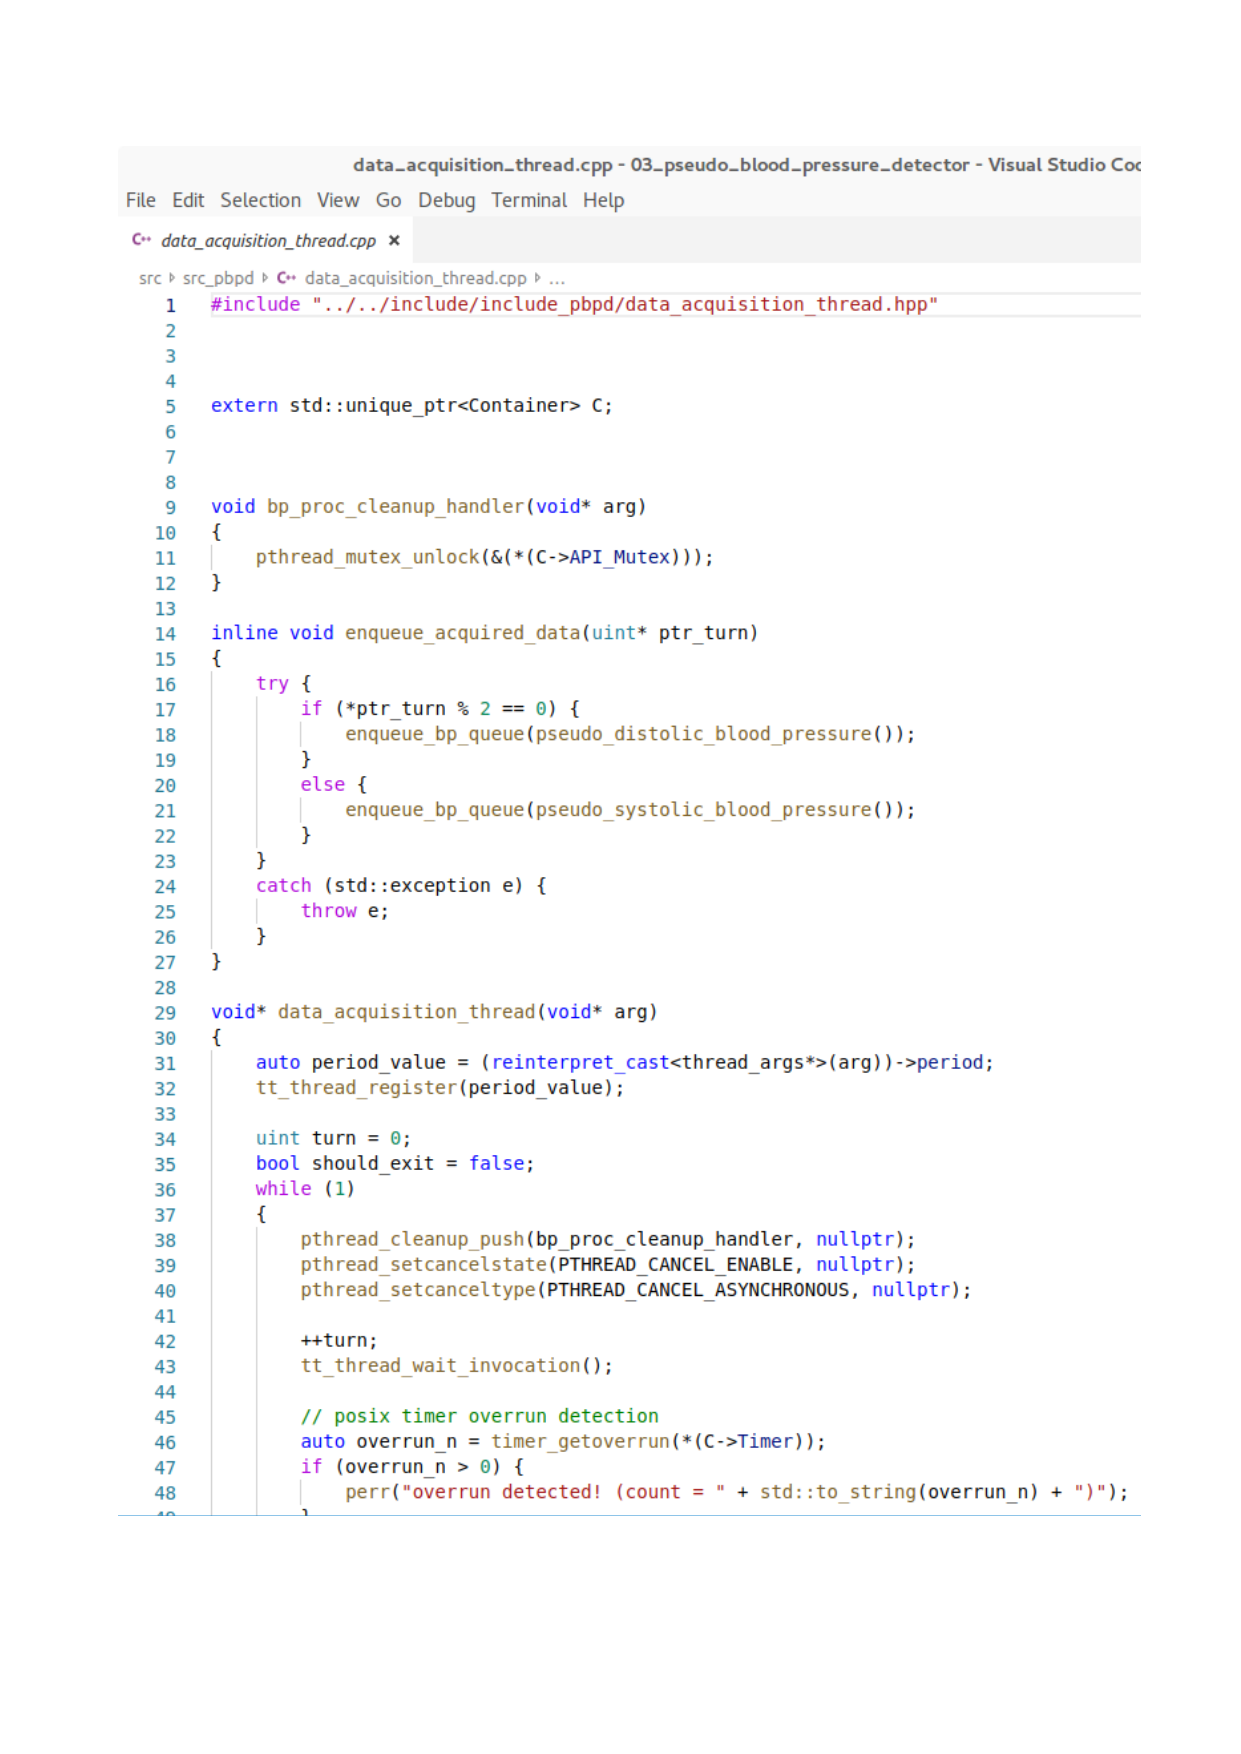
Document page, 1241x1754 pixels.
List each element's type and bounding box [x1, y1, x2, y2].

picture [118, 146, 1141, 1516]
